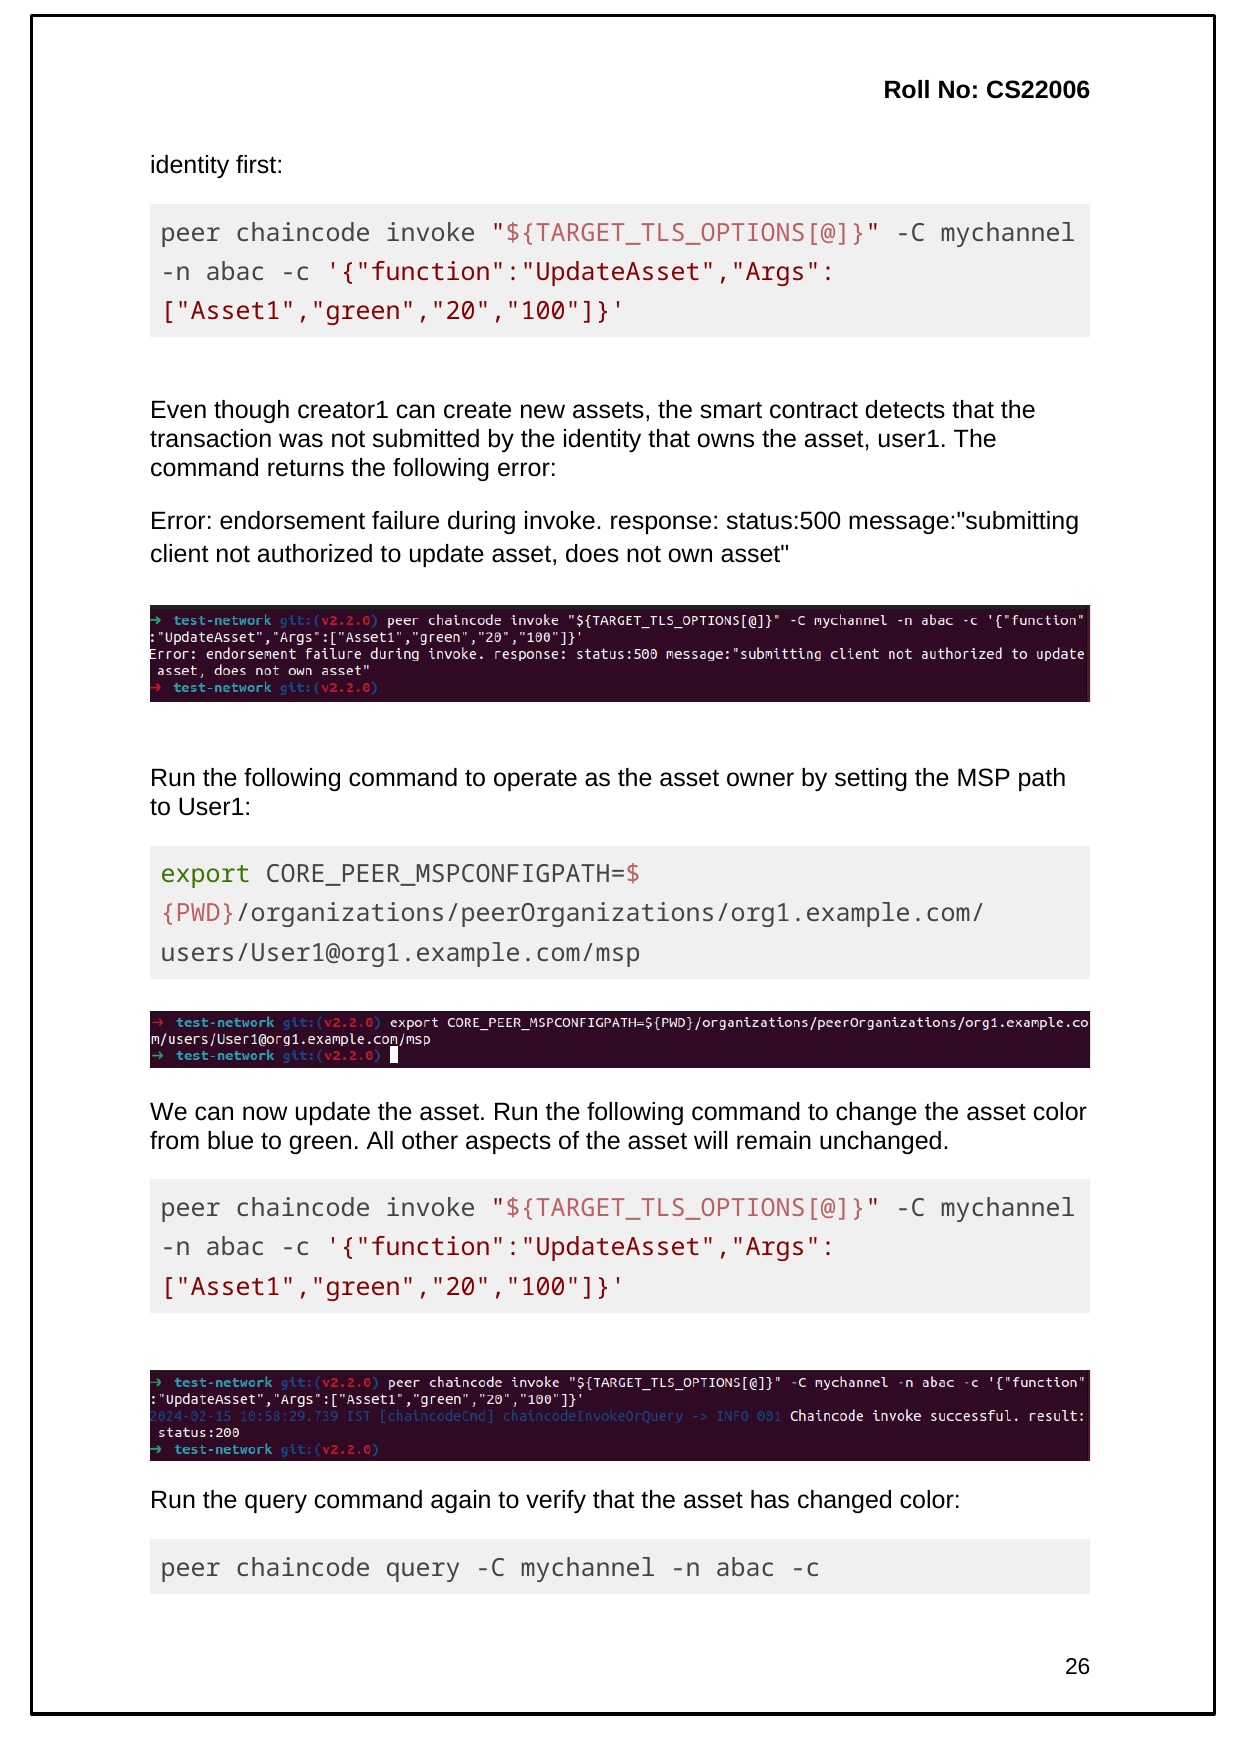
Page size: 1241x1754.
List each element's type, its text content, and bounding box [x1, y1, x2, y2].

picture [150, 605, 1091, 702]
table_header peer chaincode invoke "${TARGET_TLS_OPTIONS[@]}" -C mychannel -n abac -c '{"function":"UpdateAsset","Args":["Asset1","green","20","100"]}' [150, 204, 1090, 337]
text We can now update the asset. Run the following command to change the asset color from blue to green. All other aspects of the asset will remain unchanged. [150, 1097, 1090, 1154]
text Even though creator1 can create new assets, the smart contract detects that the transaction was not submitted by the identity that owns the asset, user1. The command returns the following error: [150, 395, 1090, 481]
picture [150, 1011, 1091, 1068]
text identity first: [150, 150, 1090, 179]
table_header peer chaincode invoke "${TARGET_TLS_OPTIONS[@]}" -C mychannel -n abac -c '{"function":"UpdateAsset","Args":["Asset1","green","20","100"]}' [150, 1179, 1090, 1313]
text Error: endorsement failure during invoke. response: status:500 message:"submitting client not authorized to update asset, does not own asset" [150, 506, 1090, 568]
text Run the query command again to verify that the asset has changed color: [150, 1485, 1090, 1514]
text Run the following command to operate as the asset owner by setting the MSP path to User1: [150, 763, 1090, 821]
table_header peer chaincode query -C mychannel -n abac -c [150, 1539, 1090, 1594]
picture [150, 1370, 1091, 1461]
table_header export CORE_PEER_MSPCONFIGPATH=${PWD}/organizations/peerOrganizations/org1.example.com/users/User1@org1.example.com/msp [150, 846, 1090, 979]
